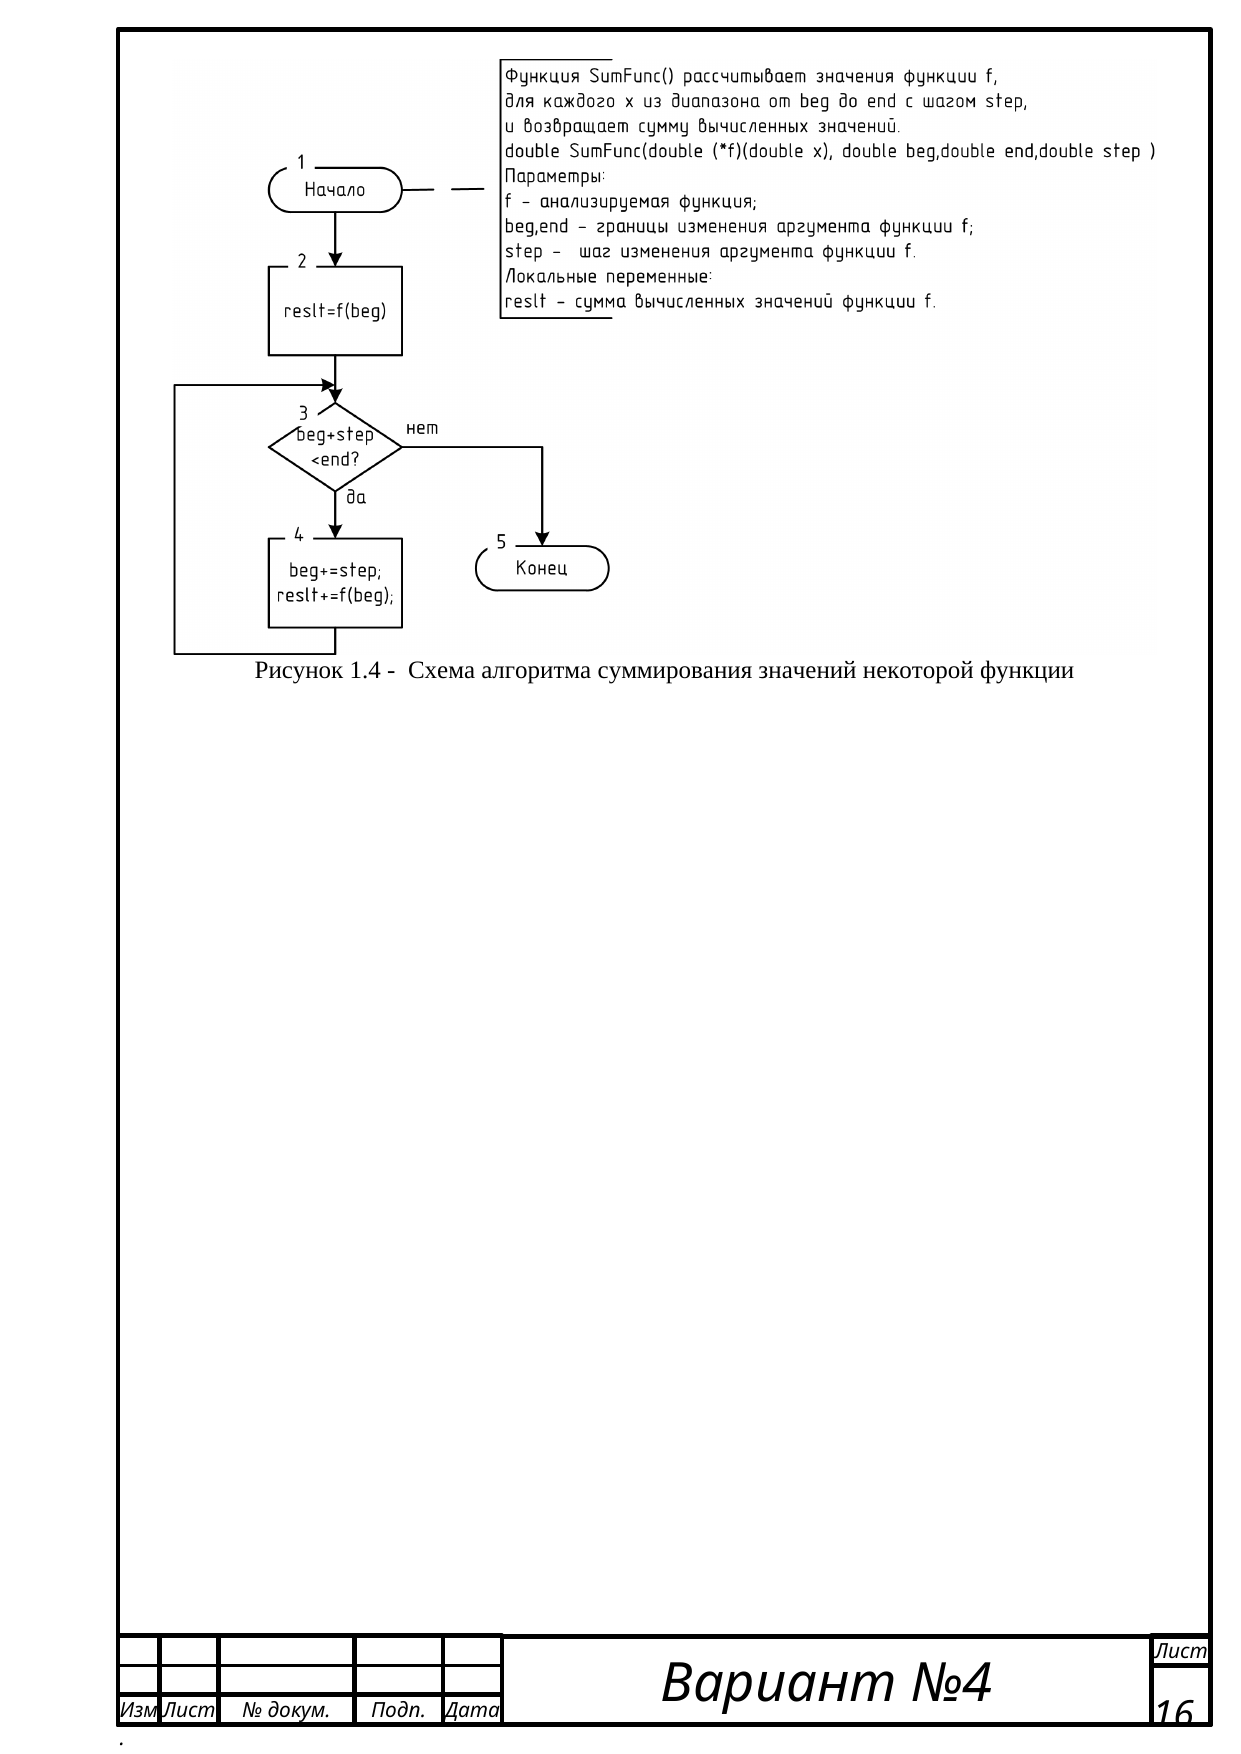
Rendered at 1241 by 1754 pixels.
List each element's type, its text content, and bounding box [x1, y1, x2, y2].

picture [172, 59, 1157, 655]
text Рисунок 1.4 - Схема алгоритма суммирования значений некоторой функции [148, 655, 1181, 684]
